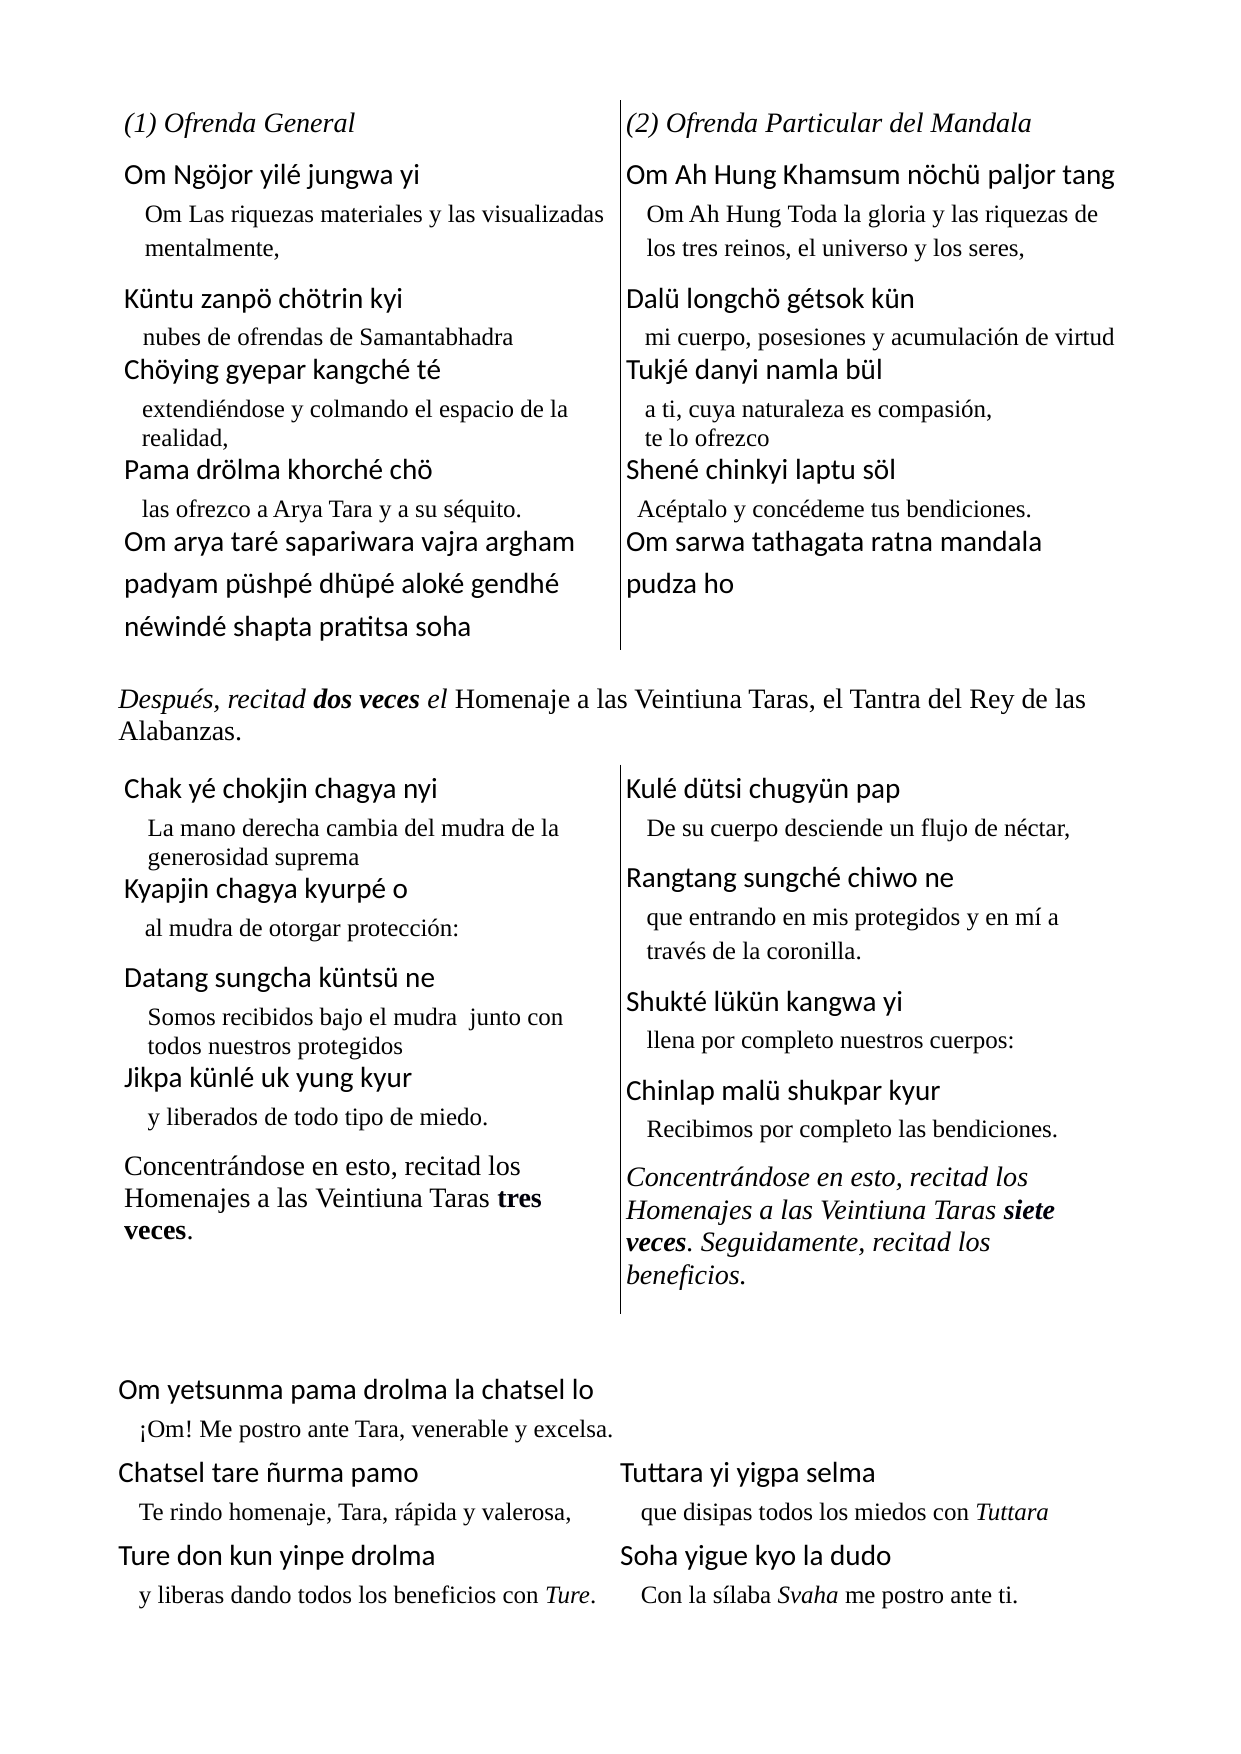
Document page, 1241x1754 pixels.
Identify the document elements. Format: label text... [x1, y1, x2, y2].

table_cell Tuttara yi yigpa selma que disipas todos los miedos con Tuttara [620, 1454, 1122, 1537]
table_header (2) Ofrenda Particular del Mandala Om Ah Hung Khamsum nöchü paljor tang Om Ah Hung Toda la gloria y las riquezas de los tres reinos, el universo y los seres, Dalü longchö gétsok kün mi cuerpo, posesiones y acumulación de virtud Tukjé danyi namla bül a ti, cuya naturaleza es compasión, te lo ofrezco Shené chinkyi laptu söl Acéptalo y concédeme tus bendiciones. Om sarwa tathagata ratna mandala pudza ho [621, 100, 1122, 649]
table_cell Chatsel tare ñurma pamo Te rindo homenaje, Tara, rápida y valerosa, [118, 1454, 620, 1537]
table_header Chak yé chokjin chagya nyi La mano derecha cambia del mudra de la generosidad suprema Kyapjin chagya kyurpé o al mudra de otorgar protección: Datang sungcha küntsü ne Somos recibidos bajo el mudra junto con todos nuestros protegidos Jikpa künlé uk yung kyur y liberados de todo tipo de miedo. Concentrándose en esto, recitad los Homenajes a las Veintiuna Taras tres veces. [118, 765, 620, 1313]
subtitle Después, recitad dos veces el Homenaje a las Veintiuna Taras, el Tantra del Rey de las Alabanzas. [118, 649, 1122, 747]
table_cell Ture don kun yinpe drolma y liberas dando todos los beneficios con Ture. [118, 1538, 620, 1621]
table_header Om yetsunma pama drolma la chatsel lo ¡Om! Me postro ante Tara, venerable y excelsa. [118, 1371, 1122, 1454]
table_cell Soha yigue kyo la dudo Con la sílaba Svaha me postro ante ti. [620, 1538, 1122, 1621]
table_header (1) Ofrenda General Om Ngöjor yilé jungwa yi Om Las riquezas materiales y las visualizadas mentalmente, Küntu zanpö chötrin kyi nubes de ofrendas de Samantabhadra Chöying gyepar kangché té extendiéndose y colmando el espacio de la realidad, Pama drölma khorché chö las ofrezco a Arya Tara y a su séquito. Om arya taré sapariwara vajra argham padyam püshpé dhüpé aloké gendhé néwindé shapta pratitsa soha [118, 100, 620, 649]
table_header Kulé dütsi chugyün pap De su cuerpo desciende un flujo de néctar, Rangtang sungché chiwo ne que entrando en mis protegidos y en mí a través de la coronilla. Shukté lükün kangwa yi llena por completo nuestros cuerpos: Chinlap malü shukpar kyur Recibimos por completo las bendiciones. Concentrándose en esto, recitad los Homenajes a las Veintiuna Taras siete veces. Seguidamente, recitad los beneficios. [621, 765, 1122, 1313]
